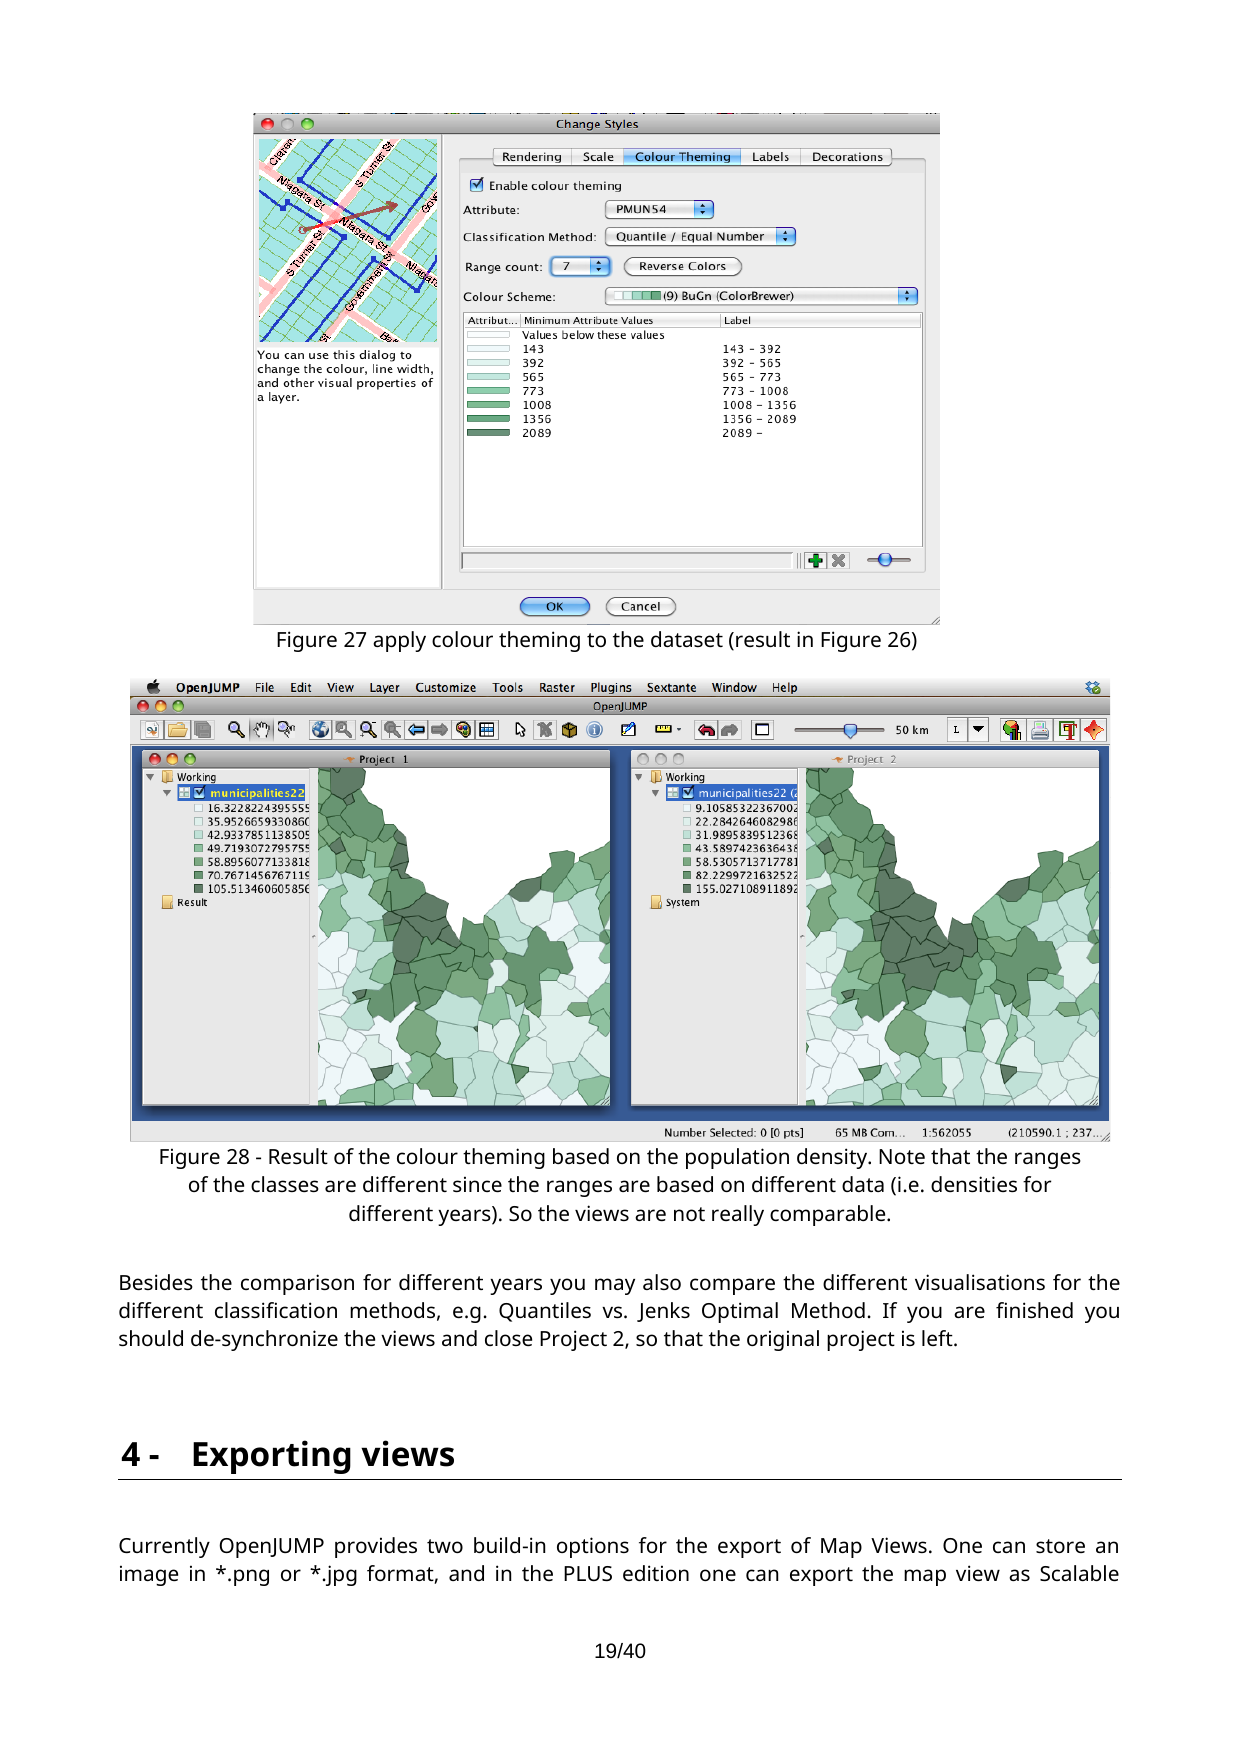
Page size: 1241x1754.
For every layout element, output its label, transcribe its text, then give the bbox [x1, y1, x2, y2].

text Figure 28 - Result of the colour theming based on the population density. Note that the ranges of the classes are different since the ranges are based on different data (i.e. densities for different years). So the views are not really comparable. [147, 1142, 1093, 1227]
subtitle Exporting views [118, 1427, 1122, 1479]
text Besides the comparison for different years you may also compare the different visualisations for the different classification methods, e.g. Quantiles vs. Jenks Optimal Method. If you are finished you should de-synchronize the views and close Project 2, so that the original project is left. [118, 1268, 1122, 1353]
text Figure 27 apply colour theming to the dataset (result in Figure 26) [241, 126, 953, 653]
text Currently OpenJUMP provides two build-in options for the export of Map Views. One can store an image in *.png or *.jpg format, and in the PLUS edition one can export the map view as Scalable [118, 1531, 1122, 1588]
picture [253, 113, 940, 625]
picture [130, 678, 1110, 1142]
